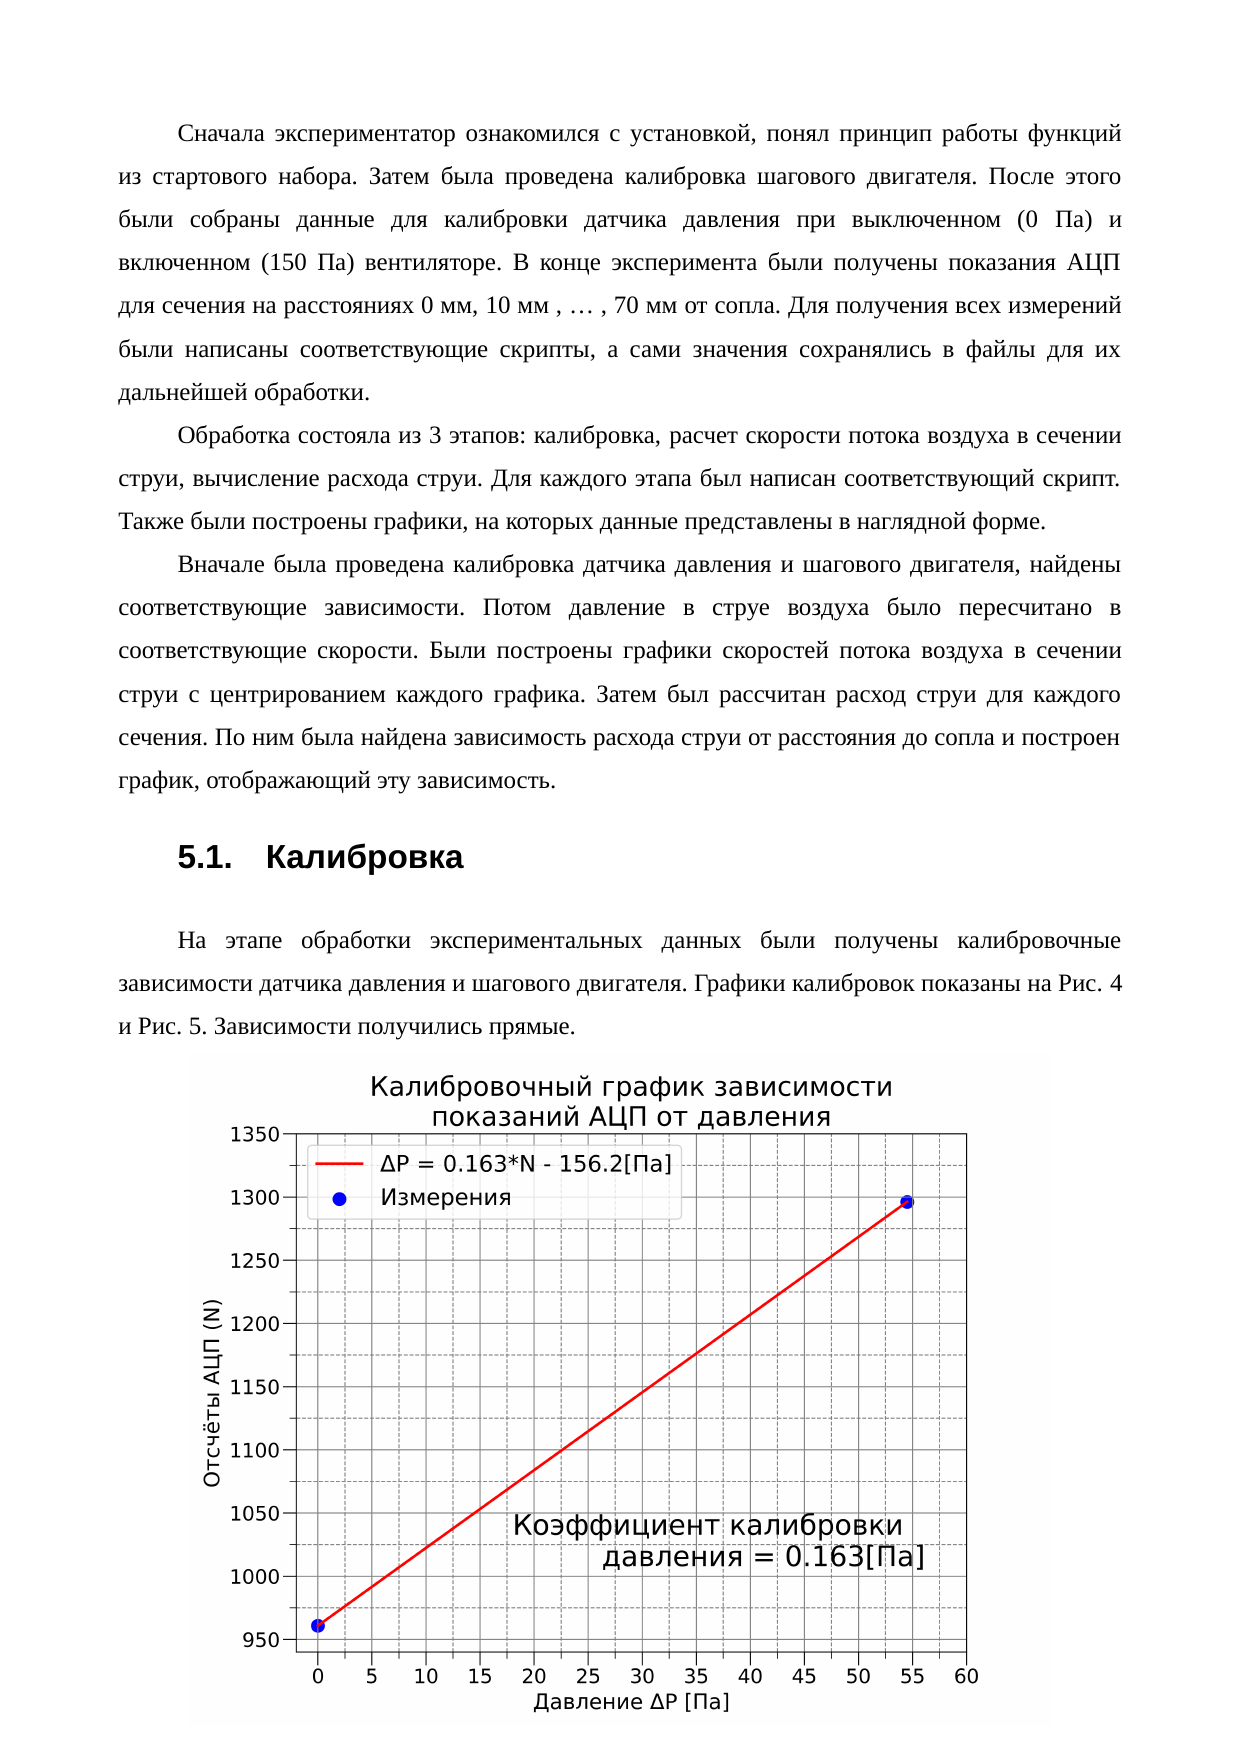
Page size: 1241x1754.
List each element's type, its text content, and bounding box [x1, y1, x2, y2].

text Вначале была проведена калибровка датчика давления и шагового двигателя, найдены соответствующие зависимости. Потом давление в струе воздуха было пересчитано в соответствующие скорости. Были построены графики скоростей потока воздуха в сечении струи с центрированием каждого графика. Затем был рассчитан расход струи для каждого сечения. По ним была найдена зависимость расхода струи от расстояния до сопла и построен график, отображающий эту зависимость. [118, 549, 1122, 794]
text Обработка состояла из 3 этапов: калибровка, расчет скорости потока воздуха в сечении струи, вычисление расхода струи. Для каждого этапа был написан соответствующий скрипт. Также были построены графики, на которых данные представлены в наглядной форме. [118, 420, 1122, 535]
text Сначала экспериментатор ознакомился с установкой, понял принцип работы функций из стартового набора. Затем была проведена калибровка шагового двигателя. После этого были собраны данные для калибровки датчика давления при выключенном (0 Па) и включенном (150 Па) вентиляторе. В конце эксперимента были получены показания АЦП для сечения на расстояниях 0 мм, 10 мм , … , 70 мм от сопла. Для получения всех измерений были написаны соответствующие скрипты, а сами значения сохранялись в файлы для их дальнейшей обработки. [118, 118, 1122, 406]
subtitle Калибровка [118, 838, 1122, 876]
picture [188, 1054, 1053, 1726]
text На этапе обработки экспериментальных данных были получены калибровочные зависимости датчика давления и шагового двигателя. Графики калибровок показаны на Рис. 4 и Рис. 5. Зависимости получились прямые. [118, 925, 1122, 1040]
